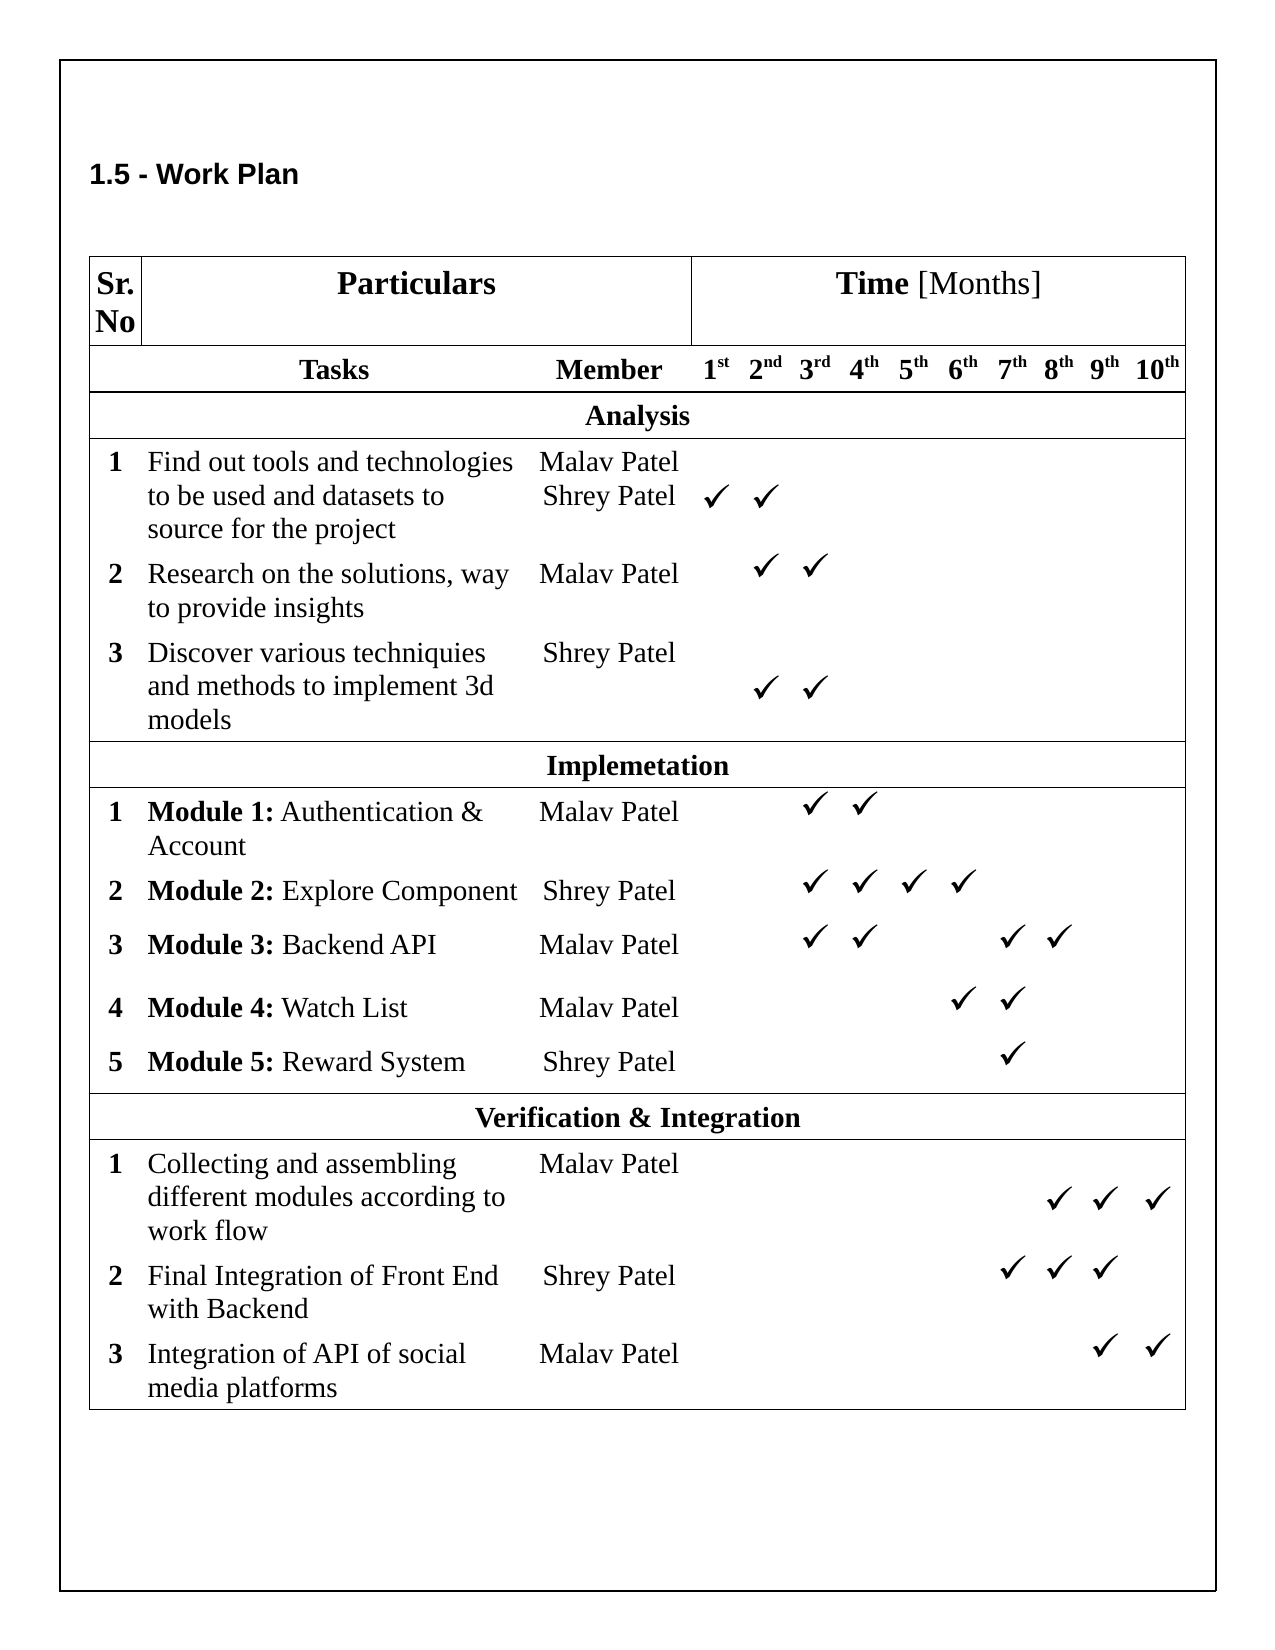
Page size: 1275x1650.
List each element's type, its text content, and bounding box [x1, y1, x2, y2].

table_cell Collecting and assembling different modules according to work flow [142, 1140, 527, 1252]
table_cell 1 [90, 788, 142, 867]
table_cell [889, 984, 938, 1038]
table_cell ✓ [1080, 1252, 1129, 1331]
table_cell [840, 984, 889, 1038]
table_cell [988, 551, 1037, 629]
table_cell 3 [90, 629, 142, 741]
table_cell 2 [90, 551, 142, 629]
table_cell Shrey Patel [527, 867, 691, 921]
table_cell ✓ [790, 629, 839, 741]
table_cell [1129, 1252, 1185, 1331]
table_cell [1080, 551, 1129, 629]
table_cell Shrey Patel [527, 1252, 691, 1331]
table_cell [1129, 867, 1185, 921]
table_cell [691, 867, 741, 921]
table_cell [1129, 921, 1185, 984]
table_cell ✓ [1037, 1140, 1080, 1252]
table_cell 2nd [741, 346, 790, 391]
table_cell ✓ [1129, 1140, 1185, 1252]
table_cell Malav Patel [527, 551, 691, 629]
table_cell [1080, 921, 1129, 984]
table_cell 3rd [790, 346, 839, 391]
table_cell 3 [90, 1331, 142, 1409]
table_cell [1080, 439, 1129, 551]
table_cell [840, 629, 889, 741]
table_cell [938, 1252, 988, 1331]
table_cell ✓ [741, 439, 790, 551]
table_cell [938, 551, 988, 629]
table_cell [1080, 867, 1129, 921]
table_cell [1080, 1039, 1129, 1093]
table_cell Malav Patel Shrey Patel [527, 439, 691, 551]
table_cell ✓ [1129, 1331, 1185, 1409]
table_cell Module 4: Watch List [142, 984, 527, 1038]
table_cell [988, 1140, 1037, 1252]
table_cell [691, 984, 741, 1038]
table_cell [1037, 867, 1080, 921]
table_cell [1037, 629, 1080, 741]
table_cell [840, 1140, 889, 1252]
table_cell ✓ [1037, 1252, 1080, 1331]
table_header Sr. No [90, 257, 141, 345]
table_cell [741, 788, 790, 867]
table_cell [790, 984, 839, 1038]
table_cell [1037, 984, 1080, 1038]
table_cell [1129, 1039, 1185, 1093]
table_cell Analysis [90, 393, 1185, 437]
table_cell [889, 551, 938, 629]
table_cell [691, 1140, 741, 1252]
table_cell Shrey Patel [527, 629, 691, 741]
subtitle 1.5 - Work Plan [89, 157, 1186, 191]
table_cell ✓ [1080, 1140, 1129, 1252]
table_cell [988, 439, 1037, 551]
table_cell [1080, 984, 1129, 1038]
table_cell [988, 1331, 1037, 1409]
table_cell ✓ [988, 921, 1037, 984]
table_cell Tasks [142, 346, 527, 391]
table_cell [1080, 788, 1129, 867]
table_cell ✓ [1037, 921, 1080, 984]
table_cell ✓ [790, 788, 839, 867]
table_cell Malav Patel [527, 1331, 691, 1409]
table_cell [790, 1039, 839, 1093]
table_cell [741, 1039, 790, 1093]
table_cell 8th [1037, 346, 1080, 391]
table_cell ✓ [691, 439, 741, 551]
table_cell Module 3: Backend API [142, 921, 527, 984]
table_cell 9th [1080, 346, 1129, 391]
table_cell Research on the solutions, way to provide insights [142, 551, 527, 629]
table_cell ✓ [840, 867, 889, 921]
table_cell Module 2: Explore Component [142, 867, 527, 921]
table_cell [691, 1252, 741, 1331]
table_cell [790, 1140, 839, 1252]
table_cell [741, 1140, 790, 1252]
table_cell 2 [90, 1252, 142, 1331]
table_cell [691, 1331, 741, 1409]
table_cell [889, 629, 938, 741]
table_cell [840, 1039, 889, 1093]
table_cell [988, 867, 1037, 921]
table_cell ✓ [790, 551, 839, 629]
table_cell [741, 867, 790, 921]
table_header Time [Months] [692, 257, 1185, 345]
table_cell [1129, 551, 1185, 629]
table_cell ✓ [938, 867, 988, 921]
table_cell 4th [840, 346, 889, 391]
table_cell ✓ [1080, 1331, 1129, 1409]
table_cell [889, 1039, 938, 1093]
table_cell [1037, 788, 1080, 867]
table_cell ✓ [741, 629, 790, 741]
table_cell [691, 921, 741, 984]
table_cell ✓ [840, 788, 889, 867]
table_cell [1129, 439, 1185, 551]
table_cell [790, 439, 839, 551]
table_cell [889, 1140, 938, 1252]
table_cell [938, 1039, 988, 1093]
table_cell [889, 788, 938, 867]
table_cell Verification & Integration [90, 1094, 1185, 1139]
table_cell [790, 1252, 839, 1331]
table_cell 1st [691, 346, 741, 391]
table_cell [889, 439, 938, 551]
table_cell 6th [938, 346, 988, 391]
table_cell [1129, 788, 1185, 867]
table_cell [988, 788, 1037, 867]
table_cell ✓ [790, 867, 839, 921]
table_cell 1 [90, 1140, 142, 1252]
table_cell Shrey Patel [527, 1039, 691, 1093]
table_cell [938, 1140, 988, 1252]
table_cell [741, 984, 790, 1038]
table_cell [790, 1331, 839, 1409]
table_cell Malav Patel [527, 1140, 691, 1252]
table_cell Member [527, 346, 691, 391]
table_cell 1 [90, 439, 142, 551]
table_cell ✓ [988, 984, 1037, 1038]
table_cell Find out tools and technologies to be used and datasets to source for the project [142, 439, 527, 551]
table_cell [938, 439, 988, 551]
table_cell Module 5: Reward System [142, 1039, 527, 1093]
table_cell [1129, 629, 1185, 741]
table_cell [691, 788, 741, 867]
table_cell [840, 1252, 889, 1331]
table_cell Final Integration of Front End with Backend [142, 1252, 527, 1331]
table_cell [1037, 551, 1080, 629]
table_cell [840, 439, 889, 551]
table_cell Module 1: Authentication & Account [142, 788, 527, 867]
table_cell Implemetation [90, 742, 1185, 787]
table_cell [1080, 629, 1129, 741]
table_cell Integration of API of social media platforms [142, 1331, 527, 1409]
table_cell [691, 629, 741, 741]
table_cell ✓ [840, 921, 889, 984]
table_cell [741, 921, 790, 984]
table_cell [741, 1331, 790, 1409]
table_cell 5th [889, 346, 938, 391]
table_cell Malav Patel [527, 788, 691, 867]
table_header Particulars [142, 257, 691, 345]
table_cell Malav Patel [527, 984, 691, 1038]
table_cell Malav Patel [527, 921, 691, 984]
table_cell [840, 551, 889, 629]
table_cell 10th [1129, 346, 1185, 391]
table_cell ✓ [741, 551, 790, 629]
table_cell [691, 1039, 741, 1093]
table_cell ✓ [889, 867, 938, 921]
table_cell [889, 1252, 938, 1331]
table_cell [889, 921, 938, 984]
table_cell [1129, 984, 1185, 1038]
table_cell [741, 1252, 790, 1331]
table_cell [988, 629, 1037, 741]
table_cell 3 [90, 921, 142, 984]
table_cell [1037, 1039, 1080, 1093]
table_cell [889, 1331, 938, 1409]
table_cell ✓ [938, 984, 988, 1038]
table_cell ✓ [790, 921, 839, 984]
table_cell [1037, 1331, 1080, 1409]
table_cell [938, 1331, 988, 1409]
table_cell Discover various techniquies and methods to implement 3d models [142, 629, 527, 741]
table_cell 7th [988, 346, 1037, 391]
table_cell [840, 1331, 889, 1409]
table_cell [90, 346, 142, 391]
table_cell [938, 788, 988, 867]
table_cell ✓ [988, 1252, 1037, 1331]
table_cell ✓ [988, 1039, 1037, 1093]
table_cell [938, 629, 988, 741]
table_cell 5 [90, 1039, 142, 1093]
table_cell [691, 551, 741, 629]
table_cell [1037, 439, 1080, 551]
table_cell 4 [90, 984, 142, 1038]
table_cell [938, 921, 988, 984]
table_cell 2 [90, 867, 142, 921]
